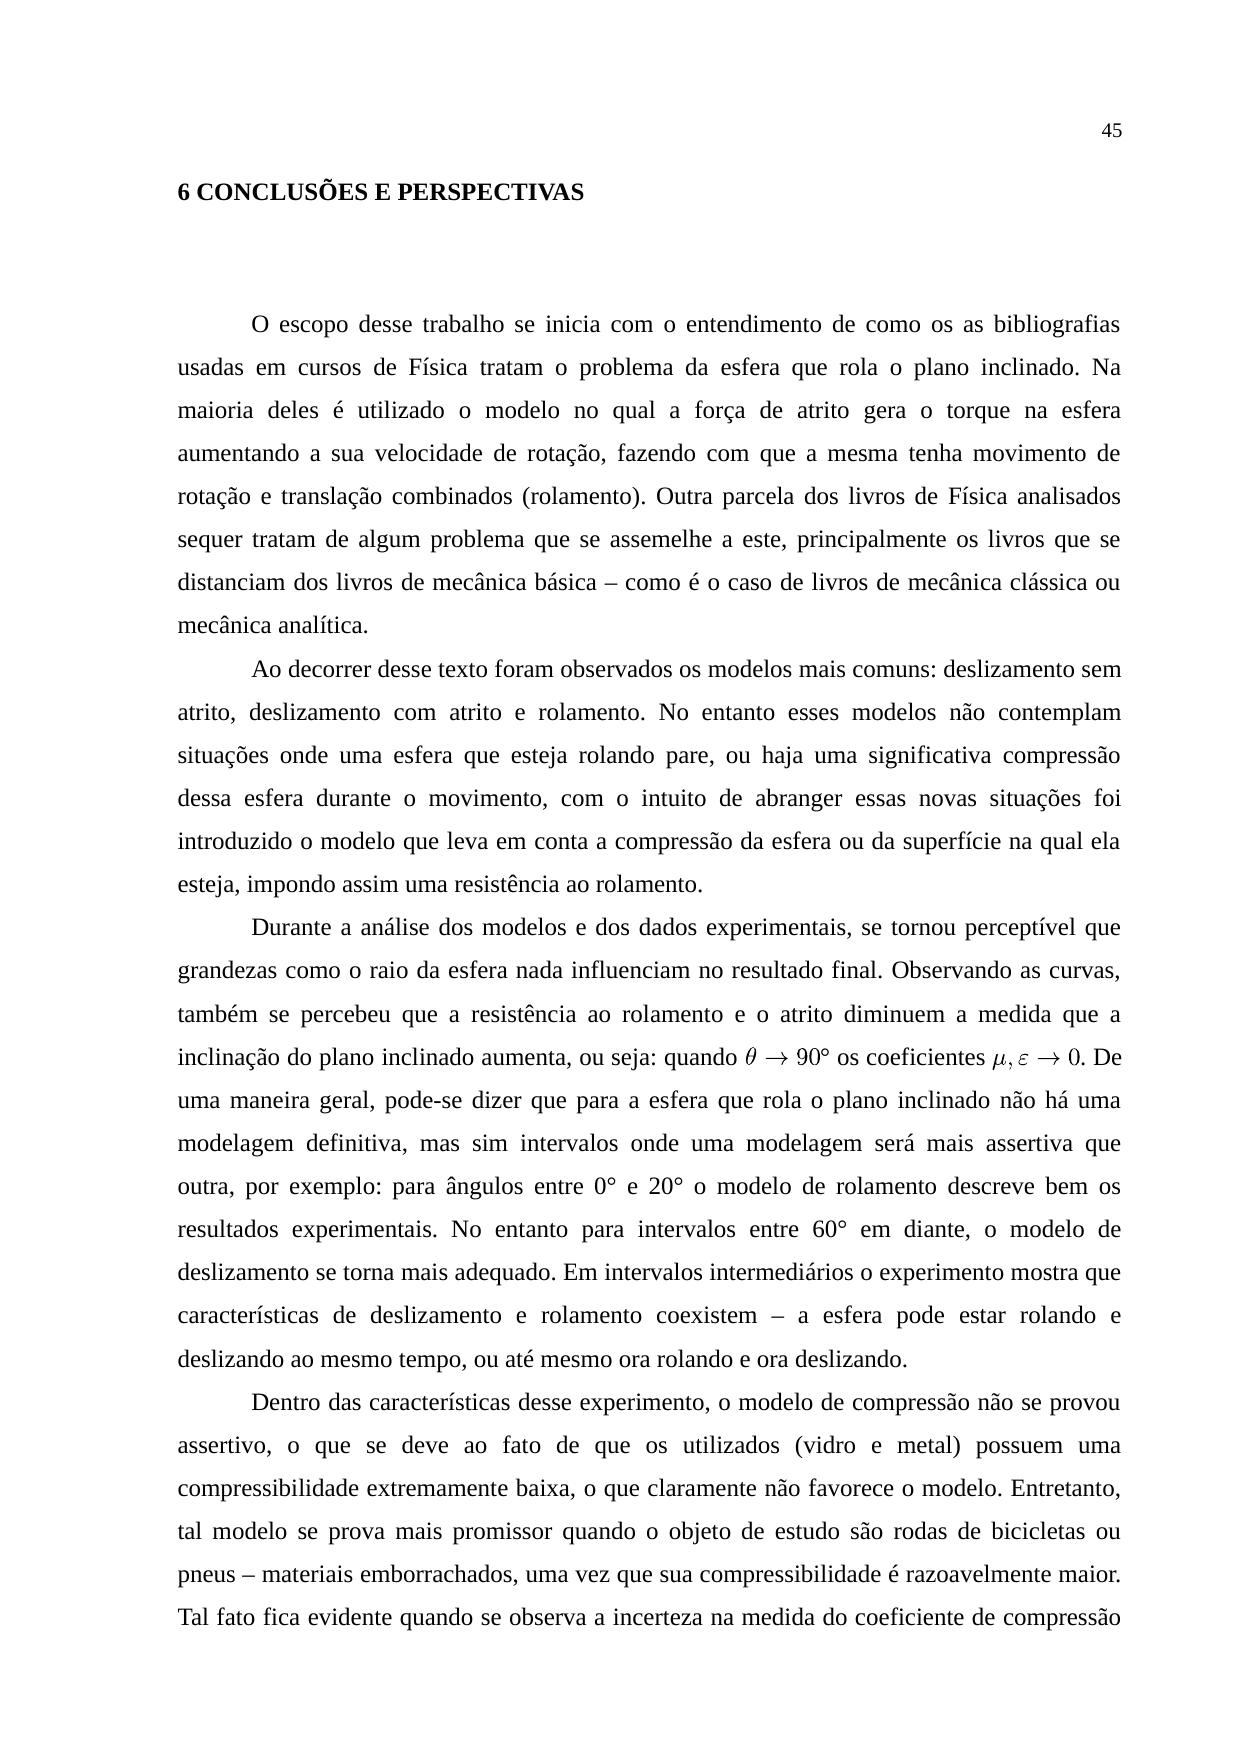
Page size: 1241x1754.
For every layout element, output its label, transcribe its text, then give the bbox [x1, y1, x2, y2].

text Durante a análise dos modelos e dos dados experimentais, se tornou perceptível que grandezas como o raio da esfera nada influenciam no resultado final. Observando as curvas, também se percebeu que a resistência ao rolamento e o atrito diminuem a medida que a inclinação do plano inclinado aumenta, ou seja: quando ° os coeficientes . De uma maneira geral, pode-se dizer que para a esfera que rola o plano inclinado não há uma modelagem definitiva, mas sim intervalos onde uma modelagem será mais assertiva que outra, por exemplo: para ângulos entre 0° e 20° o modelo de rolamento descreve bem os resultados experimentais. No entanto para intervalos entre 60° em diante, o modelo de deslizamento se torna mais adequado. Em intervalos intermediários o experimento mostra que características de deslizamento e rolamento coexistem – a esfera pode estar rolando e deslizando ao mesmo tempo, ou até mesmo ora rolando e ora deslizando. [177, 912, 1122, 1372]
text O escopo desse trabalho se inicia com o entendimento de como os as bibliografias usadas em cursos de Física tratam o problema da esfera que rola o plano inclinado. Na maioria deles é utilizado o modelo no qual a força de atrito gera o torque na esfera aumentando a sua velocidade de rotação, fazendo com que a mesma tenha movimento de rotação e translação combinados (rolamento). Outra parcela dos livros de Física analisados sequer tratam de algum problema que se assemelhe a este, principalmente os livros que se distanciam dos livros de mecânica básica – como é o caso de livros de mecânica clássica ou mecânica analítica. [177, 309, 1122, 639]
subtitle Conclusões e perspectivas [177, 177, 1122, 206]
text Dentro das características desse experimento, o modelo de compressão não se provou assertivo, o que se deve ao fato de que os utilizados (vidro e metal) possuem uma compressibilidade extremamente baixa, o que claramente não favorece o modelo. Entretanto, tal modelo se prova mais promissor quando o objeto de estudo são rodas de bicicletas ou pneus – materiais emborrachados, uma vez que sua compressibilidade é razoavelmente maior. Tal fato fica evidente quando se observa a incerteza na medida do coeficiente de compressão [177, 1387, 1122, 1631]
text Ao decorrer desse texto foram observados os modelos mais comuns: deslizamento sem atrito, deslizamento com atrito e rolamento. No entanto esses modelos não contemplam situações onde uma esfera que esteja rolando pare, ou haja uma significativa compressão dessa esfera durante o movimento, com o intuito de abranger essas novas situações foi introduzido o modelo que leva em conta a compressão da esfera ou da superfície na qual ela esteja, impondo assim uma resistência ao rolamento. [177, 654, 1122, 898]
